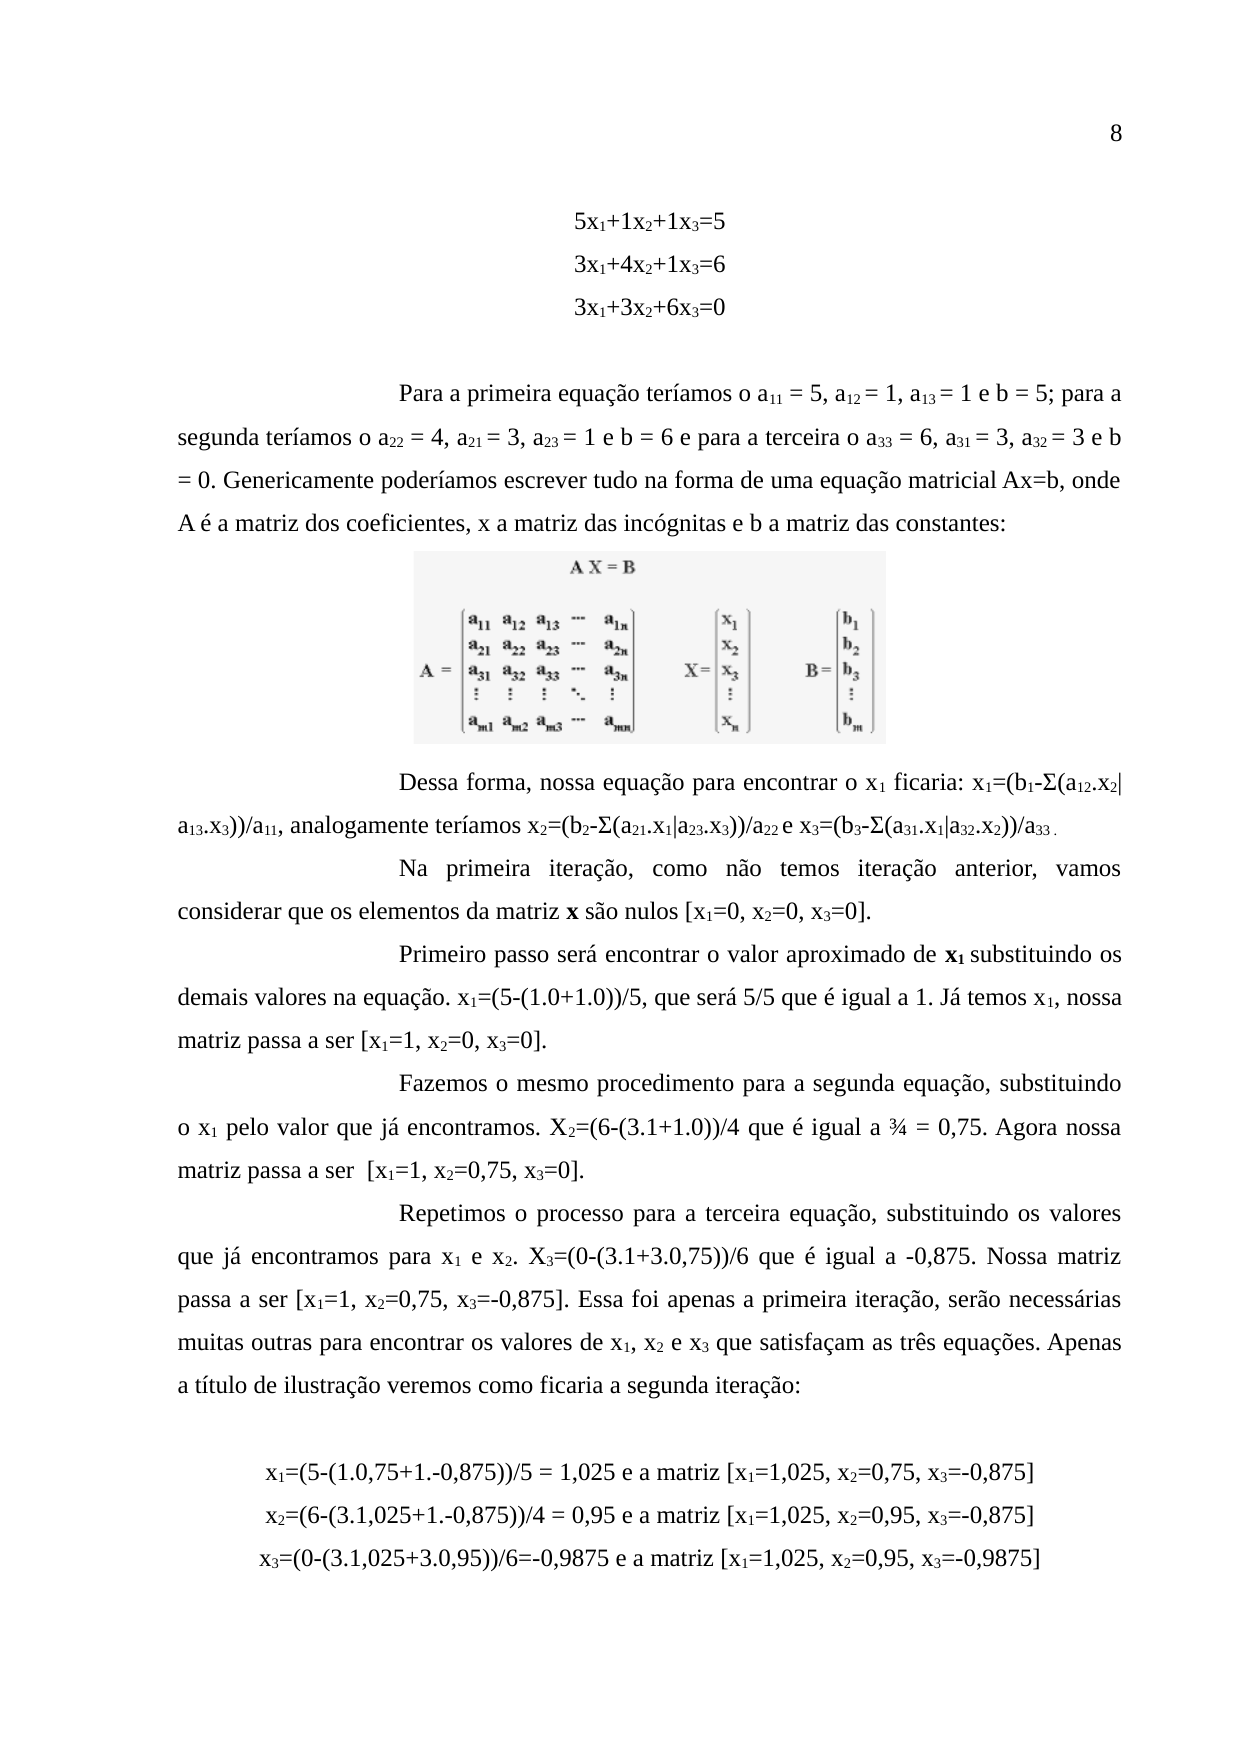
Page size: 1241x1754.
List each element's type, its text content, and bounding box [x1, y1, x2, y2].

text 3x1+4x2+1x3=6 [177, 249, 1122, 278]
text Dessa forma, nossa equação para encontrar o x1 ficaria: x1=(b1-Σ(a12.x2|a13.x3))/a11, analogamente teríamos x2=(b2-Σ(a21.x1|a23.x3))/a22 e x3=(b3-Σ(a31.x1|a32.x2))/a33 . [177, 767, 1122, 838]
text 5x1+1x2+1x3=5 [177, 206, 1122, 235]
text Repetimos o processo para a terceira equação, substituindo os valores que já encontramos para x1 e x2. X3=(0-(3.1+3.0,75))/6 que é igual a -0,875. Nossa matriz passa a ser [x1=1, x2=0,75, x3=-0,875]. Essa foi apenas a primeira iteração, serão necessárias muitas outras para encontrar os valores de x1, x2 e x3 que satisfaçam as três equações. Apenas a título de ilustração veremos como ficaria a segunda iteração: [177, 1198, 1122, 1399]
text x1=(5-(1.0,75+1.-0,875))/5 = 1,025 e a matriz [x1=1,025, x2=0,75, x3=-0,875] [177, 1457, 1122, 1485]
text Primeiro passo será encontrar o valor aproximado de x1 substituindo os demais valores na equação. x1=(5-(1.0+1.0))/5, que será 5/5 que é igual a 1. Já temos x1, nossa matriz passa a ser [x1=1, x2=0, x3=0]. [177, 939, 1122, 1054]
text x2=(6-(3.1,025+1.-0,875))/4 = 0,95 e a matriz [x1=1,025, x2=0,95, x3=-0,875] [177, 1500, 1122, 1528]
text x3=(0-(3.1,025+3.0,95))/6=-0,9875 e a matriz [x1=1,025, x2=0,95, x3=-0,9875] [177, 1543, 1122, 1572]
text Na primeira iteração, como não temos iteração anterior, vamos considerar que os elementos da matriz x são nulos [x1=0, x2=0, x3=0]. [177, 853, 1122, 925]
text Para a primeira equação teríamos o a11 = 5, a12 = 1, a13 = 1 e b = 5; para a segunda teríamos o a22 = 4, a21 = 3, a23 = 1 e b = 6 e para a terceira o a33 = 6, a31 = 3, a32 = 3 e b = 0. Genericamente poderíamos escrever tudo na forma de uma equação matricial Ax=b, onde A é a matriz dos coeficientes, x a matriz das incógnitas e b a matriz das constantes: [177, 378, 1122, 537]
text 3x1+3x2+6x3=0 [177, 292, 1122, 321]
text Fazemos o mesmo procedimento para a segunda equação, substituindo o x1 pelo valor que já encontramos. X2=(6-(3.1+1.0))/4 que é igual a ¾ = 0,75. Agora nossa matriz passa a ser [x1=1, x2=0,75, x3=0]. [177, 1068, 1122, 1183]
picture [413, 551, 886, 744]
